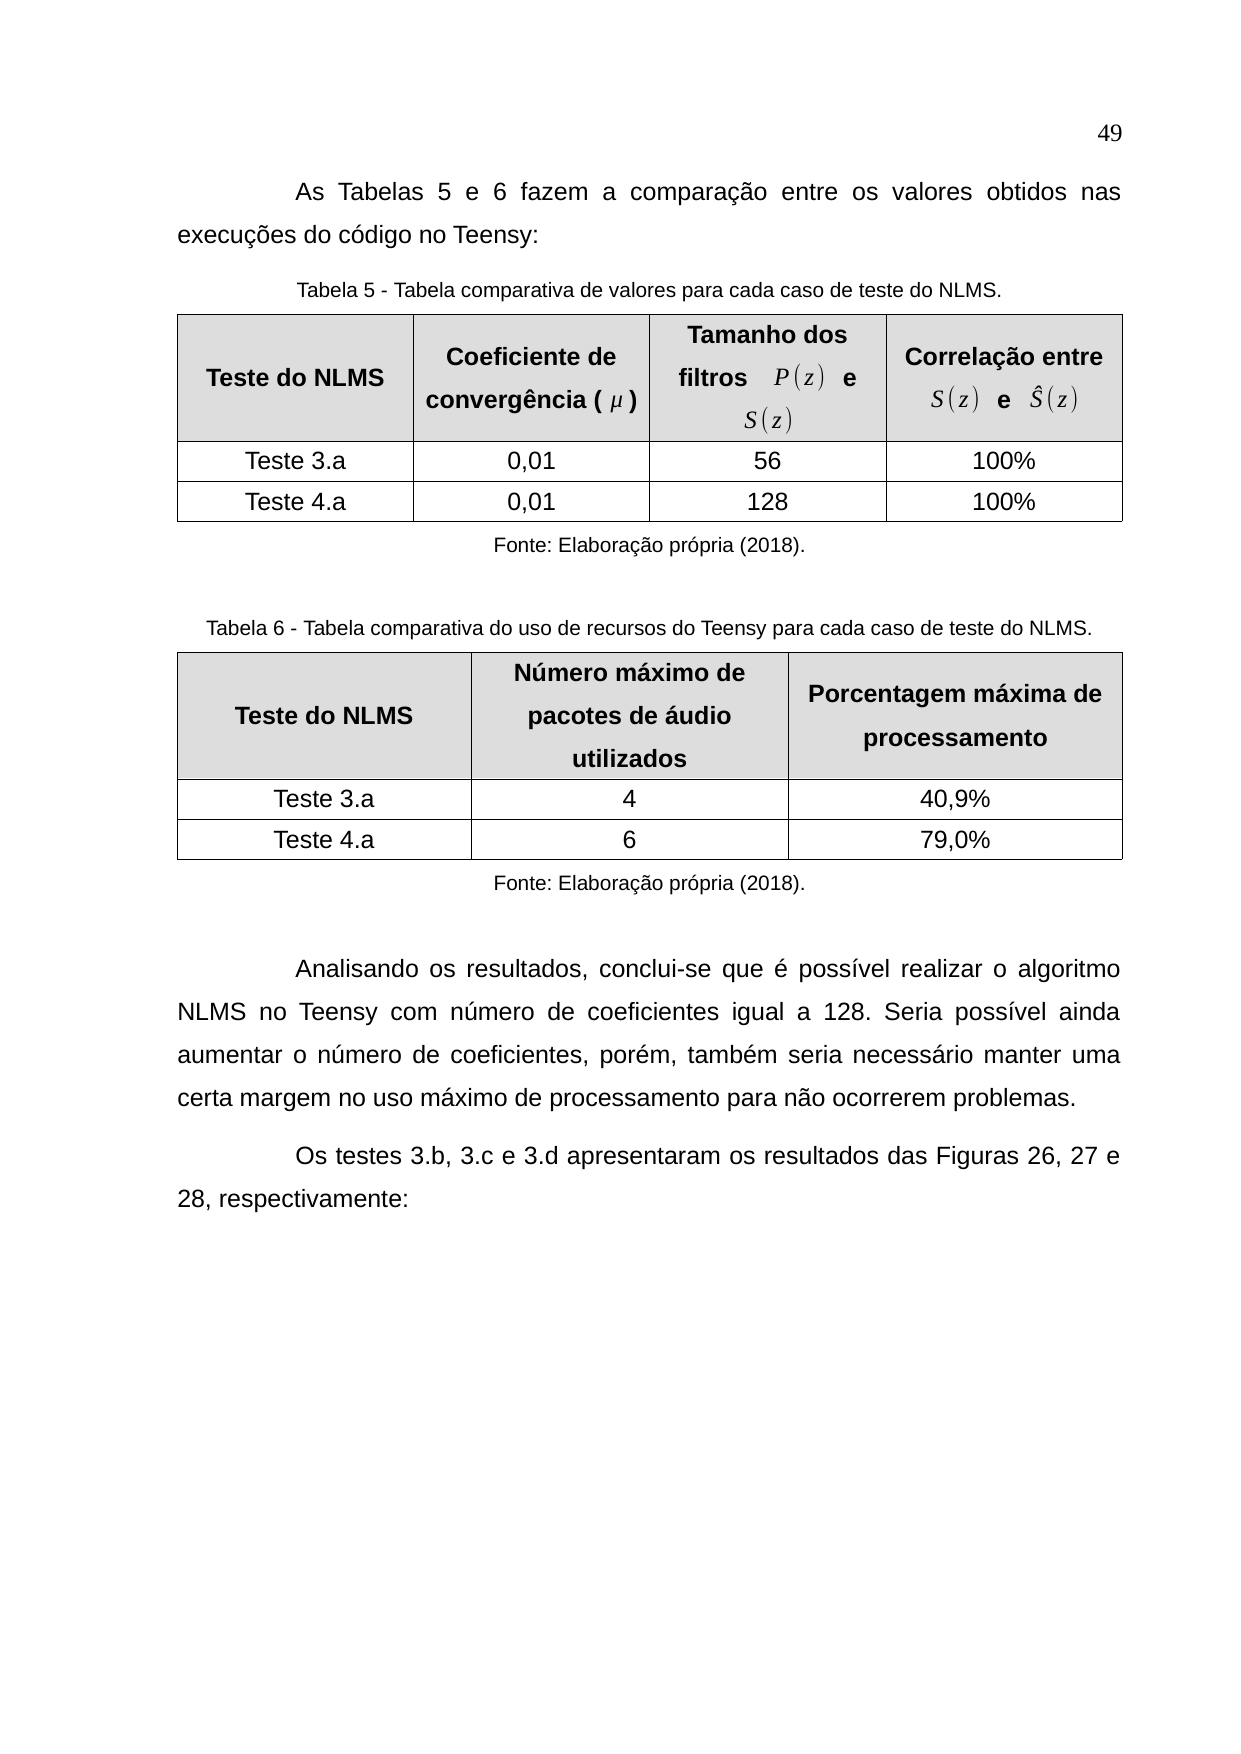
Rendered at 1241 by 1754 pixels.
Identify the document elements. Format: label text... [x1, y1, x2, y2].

table_header Coeficiente de convergência () [414, 315, 649, 441]
table_cell 100% [887, 442, 1122, 481]
table_cell Teste 3.a [178, 442, 413, 481]
table_header Tamanho dos filtros e [650, 315, 886, 441]
list Tabela comparativa de valores para cada caso de teste do NLMS. [177, 278, 1122, 302]
text As Tabelas 5 e 6 fazem a comparação entre os valores obtidos nas execuções do código no Teensy: [177, 177, 1122, 249]
table_cell 0,01 [414, 482, 649, 521]
table_cell 79,0% [789, 820, 1122, 859]
table_cell 100% [887, 482, 1122, 521]
table_cell 40,9% [789, 780, 1122, 819]
table_header Teste do NLMS [178, 315, 413, 441]
text Fonte: Elaboração própria (2018). [177, 533, 1122, 557]
table_header Correlação entre e [887, 315, 1122, 441]
table_header Teste do NLMS [178, 653, 471, 778]
list Tabela comparativa do uso de recursos do Teensy para cada caso de teste do NLMS. [177, 616, 1122, 640]
table_cell Teste 3.a [178, 780, 471, 819]
table_cell 128 [650, 482, 886, 521]
text Analisando os resultados, conclui-se que é possível realizar o algoritmo NLMS no Teensy com número de coeficientes igual a 128. Seria possível ainda aumentar o número de coeficientes, porém, também seria necessário manter uma certa margem no uso máximo de processamento para não ocorrerem problemas. [177, 954, 1122, 1112]
text Os testes 3.b, 3.c e 3.d apresentaram os resultados das Figuras 26, 27 e 28, respectivamente: [177, 1141, 1122, 1213]
table_cell 6 [472, 820, 788, 859]
table_cell 56 [650, 442, 886, 481]
table_cell 0,01 [414, 442, 649, 481]
table_cell Teste 4.a [178, 820, 471, 859]
table_cell 4 [472, 780, 788, 819]
text Fonte: Elaboração própria (2018). [177, 871, 1122, 895]
table_header Porcentagem máxima de processamento [789, 653, 1122, 778]
table_cell Teste 4.a [178, 482, 413, 521]
table_header Número máximo de pacotes de áudio utilizados [472, 653, 788, 778]
